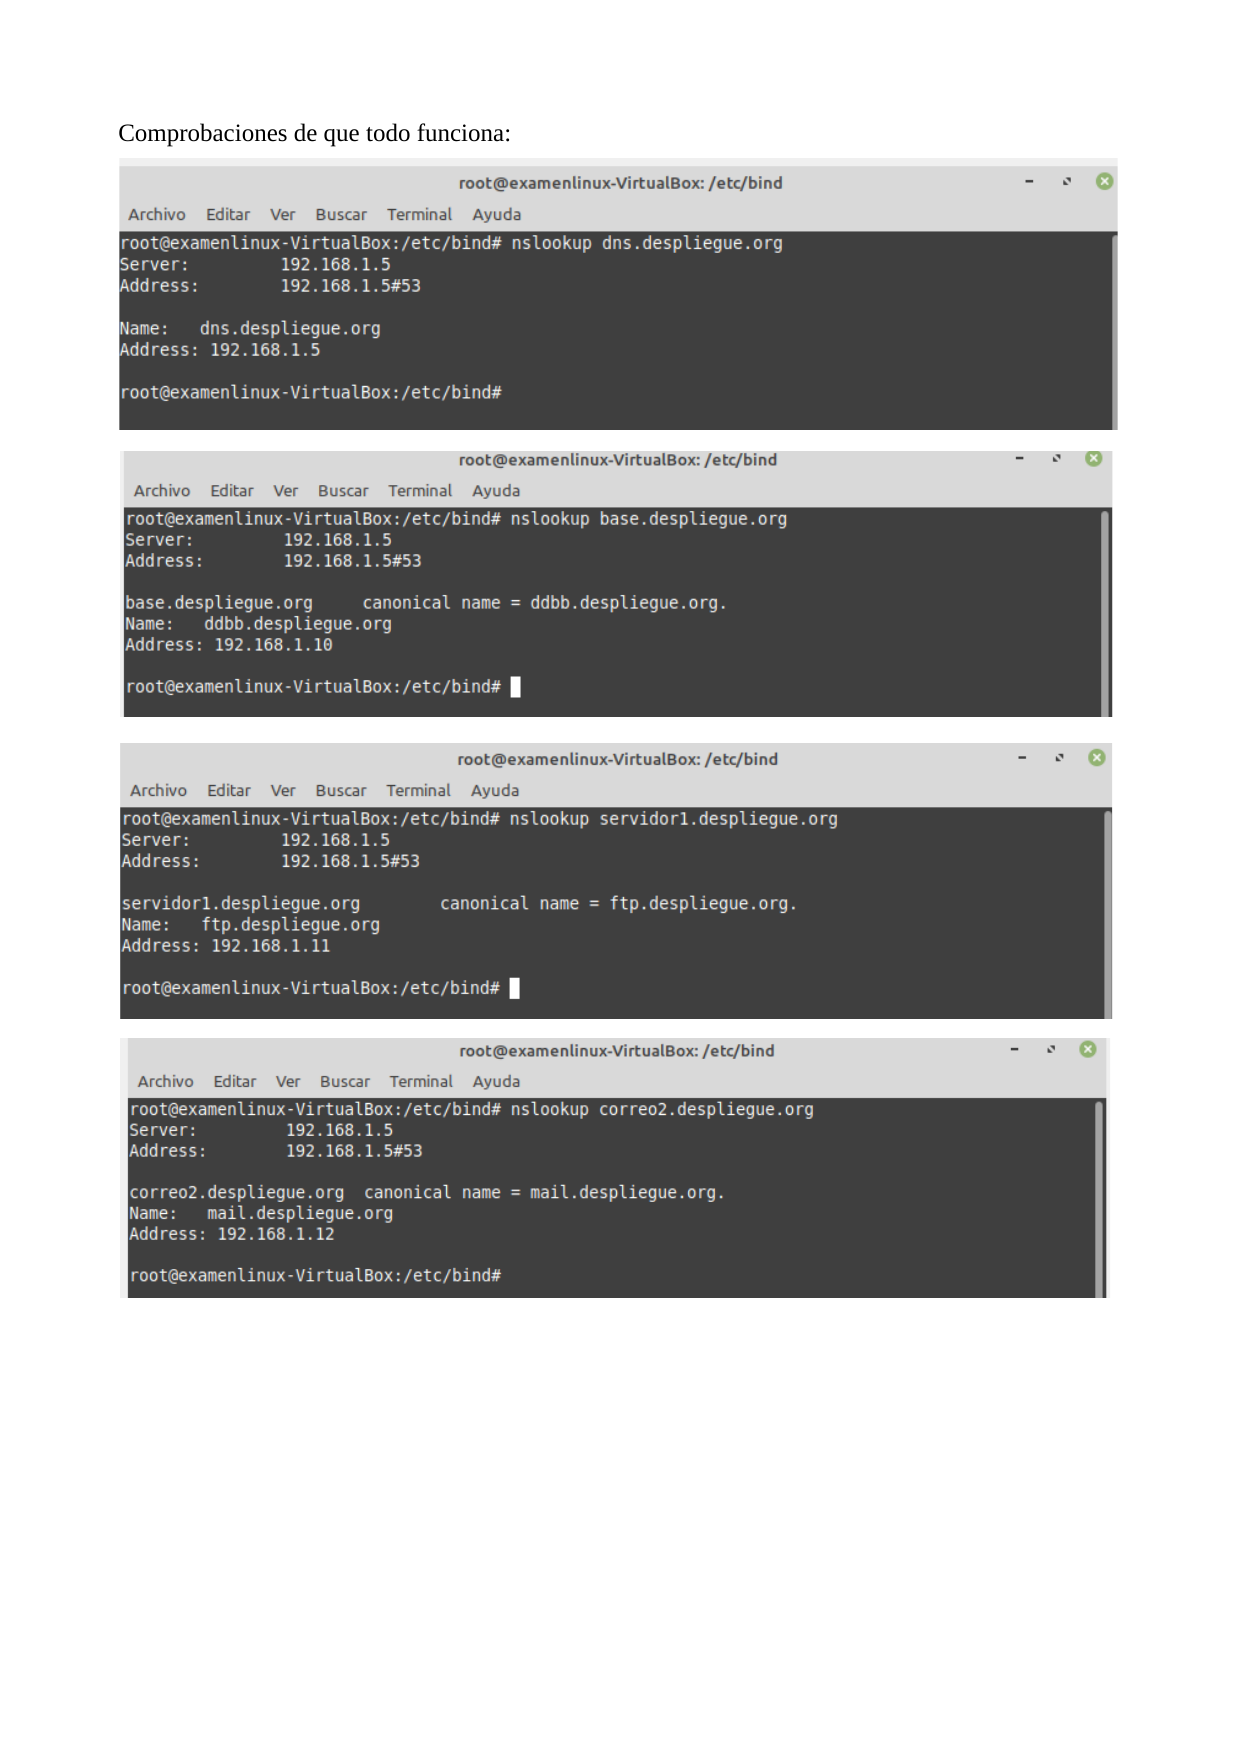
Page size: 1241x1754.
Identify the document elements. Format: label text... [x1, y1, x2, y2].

picture [983, 451, 1113, 631]
picture [985, 1038, 1111, 1211]
text Comprobaciones de que todo funciona: [118, 118, 1122, 147]
picture [980, 743, 1113, 928]
picture [982, 158, 1118, 333]
